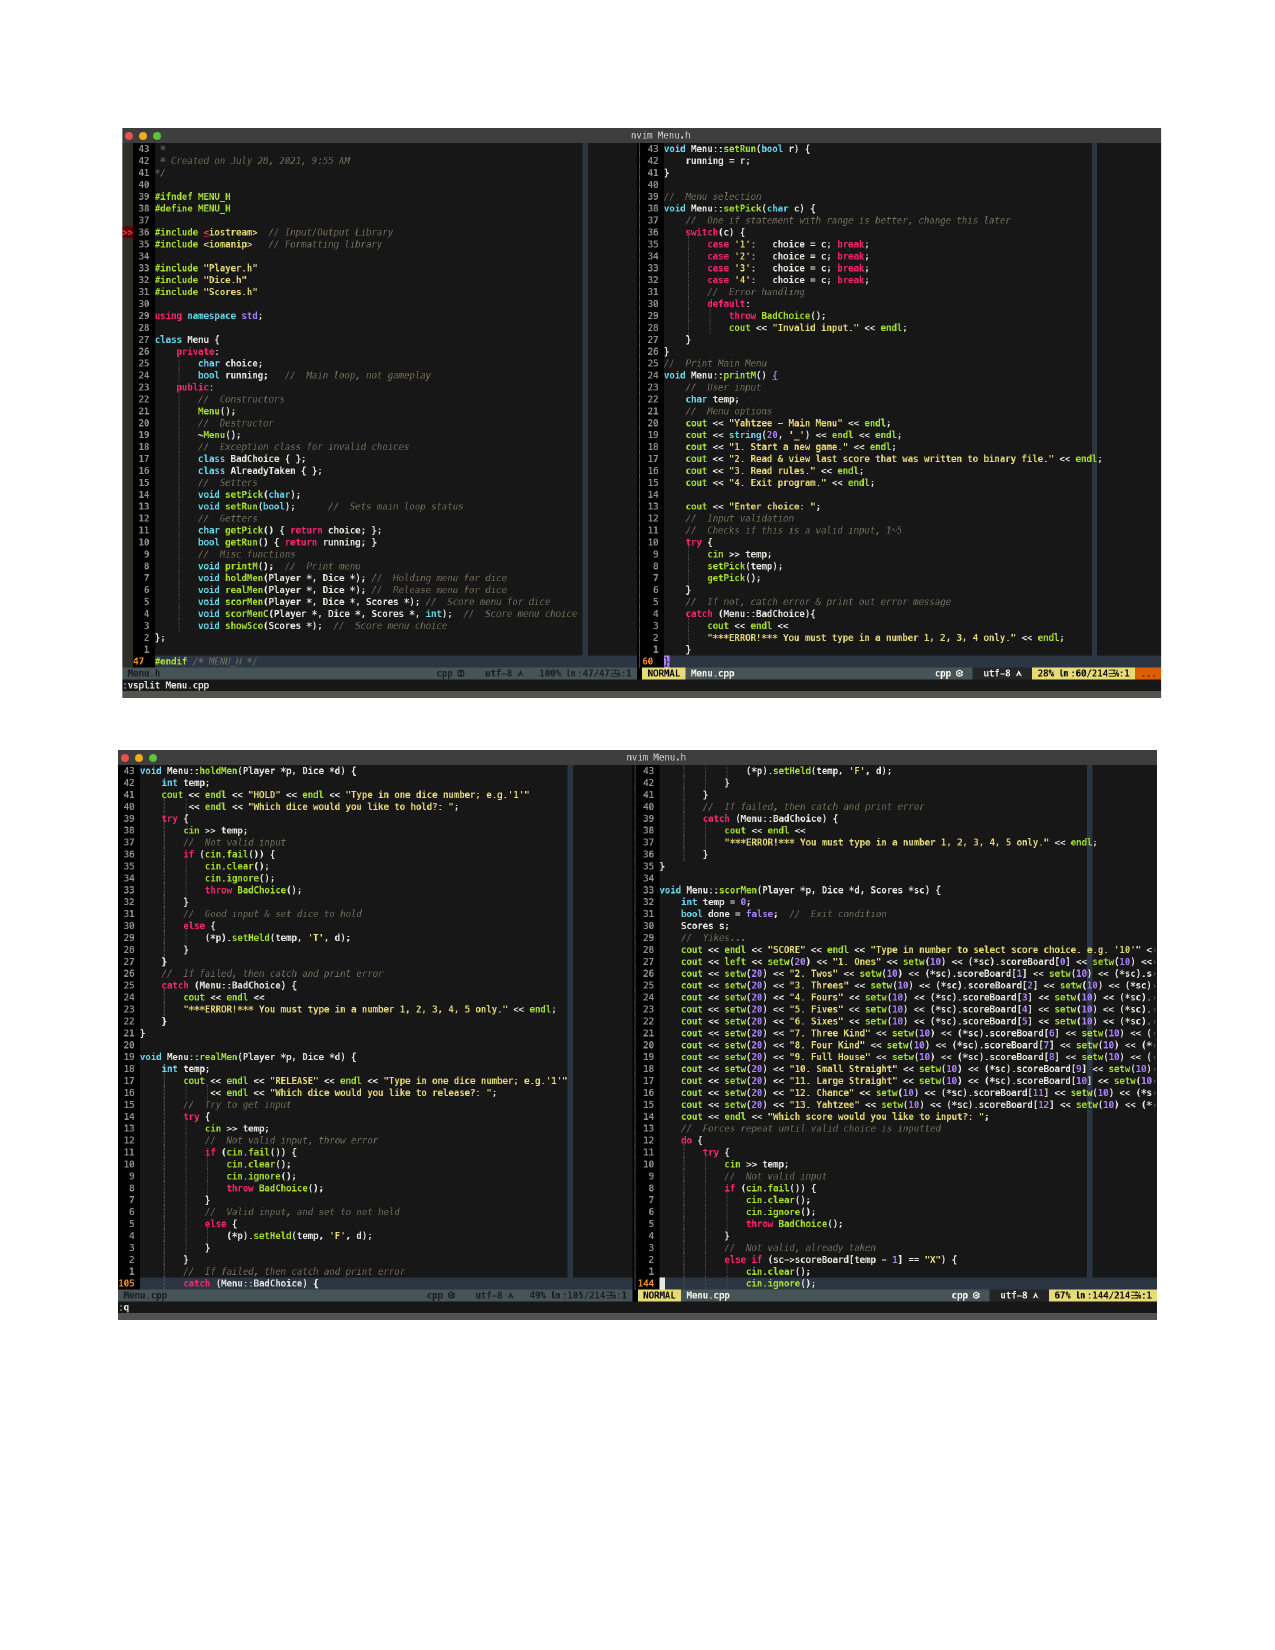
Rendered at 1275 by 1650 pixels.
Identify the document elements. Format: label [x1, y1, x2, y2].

picture [118, 750, 1157, 1320]
picture [122, 128, 1162, 698]
